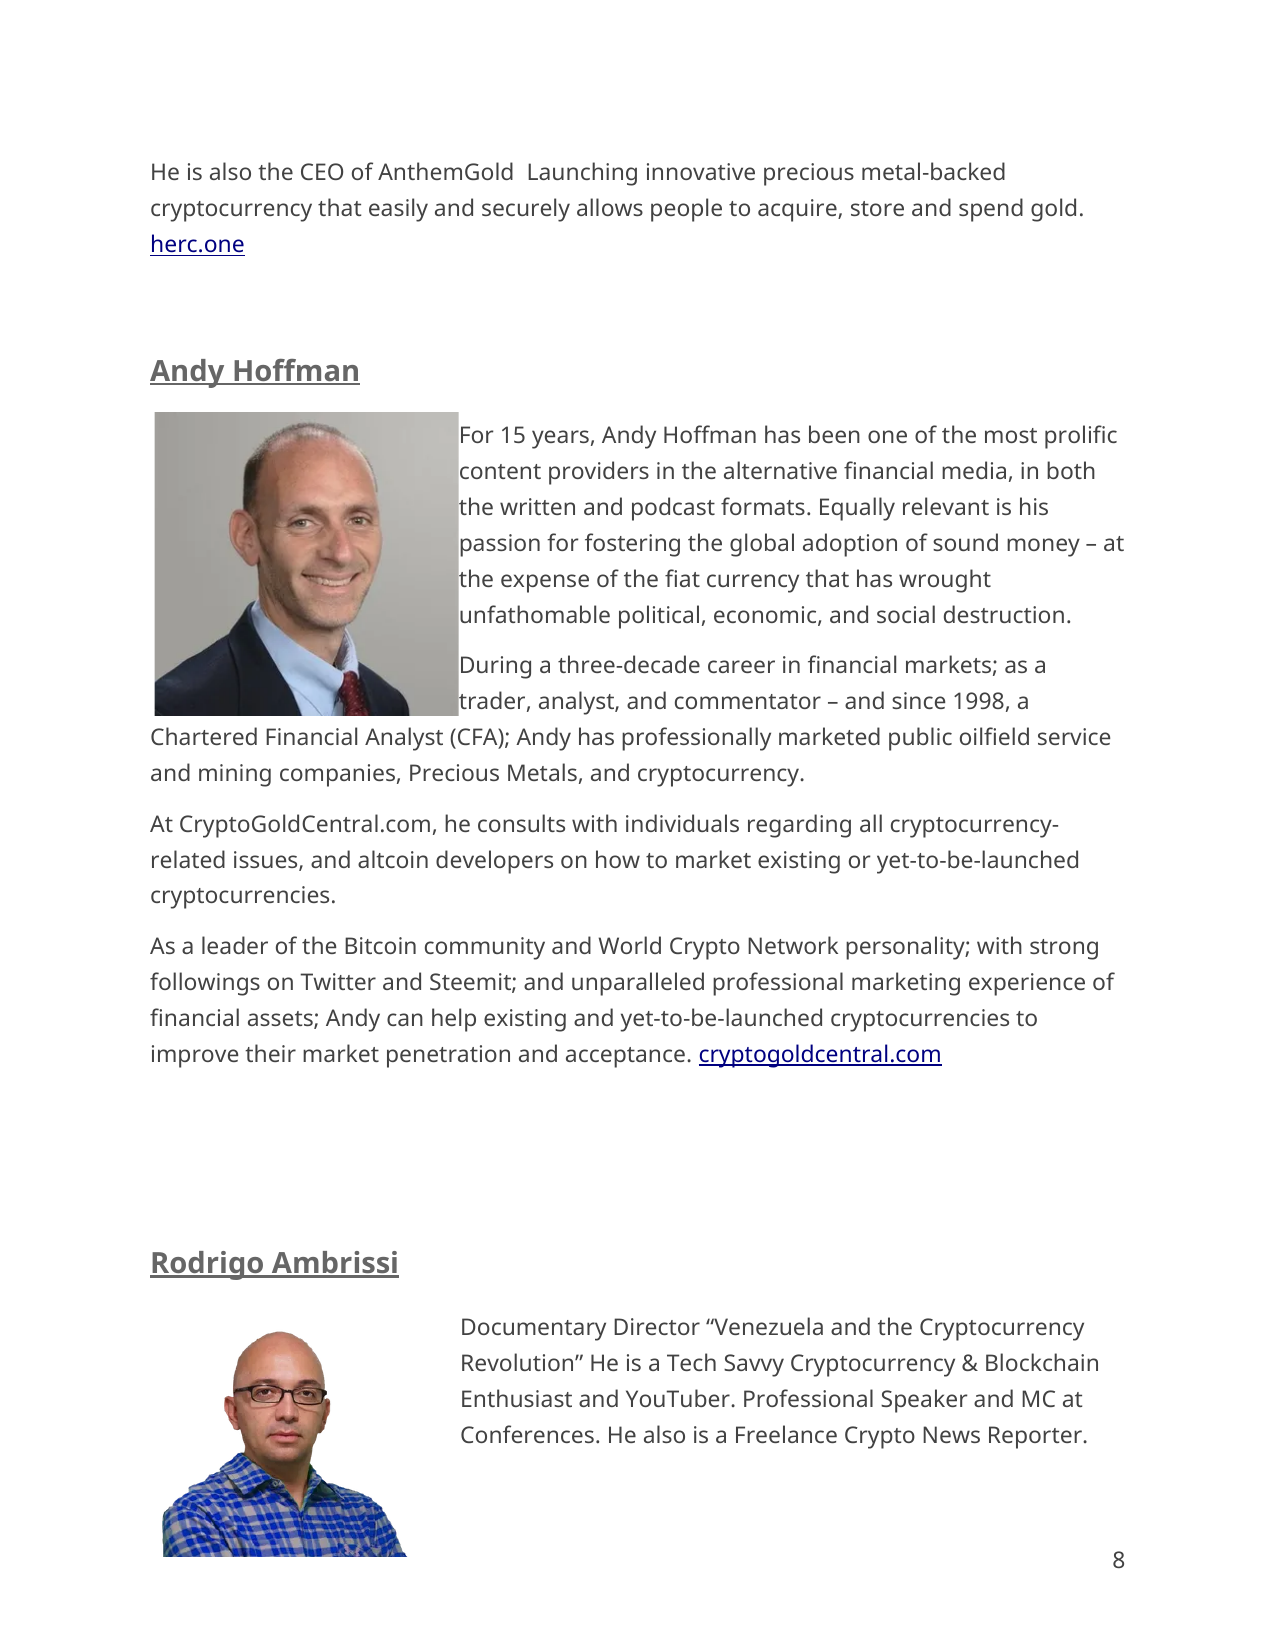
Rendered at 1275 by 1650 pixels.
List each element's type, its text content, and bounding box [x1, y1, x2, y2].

subtitle Andy Hoffman [150, 350, 1125, 389]
text As a leader of the Bitcoin community and World Crypto Network personality; with strong followings on Twitter and Steemit; and unparalleled professional marketing experience of financial assets; Andy can help existing and yet-to-be-launched cryptocurrencies to improve their market penetration and acceptance. cryptogoldcentral.com [150, 930, 1125, 1069]
picture [159, 1311, 461, 1557]
subtitle Rodrigo Ambrissi [150, 1242, 1125, 1282]
text For 15 years, Andy Hoffman has been one of the most prolific content providers in the alternative financial media, in both the written and podcast formats. Equally relevant is his passion for fostering the global adoption of sound money – at the expense of the fiat currency that has wrought unfathomable political, economic, and social destruction. [459, 419, 1125, 630]
text Documentary Director “Venezuela and the Cryptocurrency Revolution” He is a Tech Savvy Cryptocurrency & Blockchain Enthusiast and YouTuber. Professional Speaker and MC at Conferences. He also is a Freelance Crypto News Reporter. [461, 1311, 1125, 1450]
text During a three-decade career in financial markets; as a trader, analyst, and commentator – and since 1998, a Chartered Financial Analyst (CFA); Andy has professionally marketed public oilfield service and mining companies, Precious Metals, and cryptocurrency. [150, 649, 1125, 788]
picture [154, 412, 459, 716]
text He is also the CEO of AnthemGold Launching innovative precious metal-backed cryptocurrency that easily and securely allows people to acquire, store and spend gold. herc.one [150, 156, 1125, 259]
text At CryptoGoldCentral.com, he consults with individuals regarding all cryptocurrency-related issues, and altcoin developers on how to market existing or yet-to-be-launched cryptocurrencies. [150, 808, 1125, 911]
